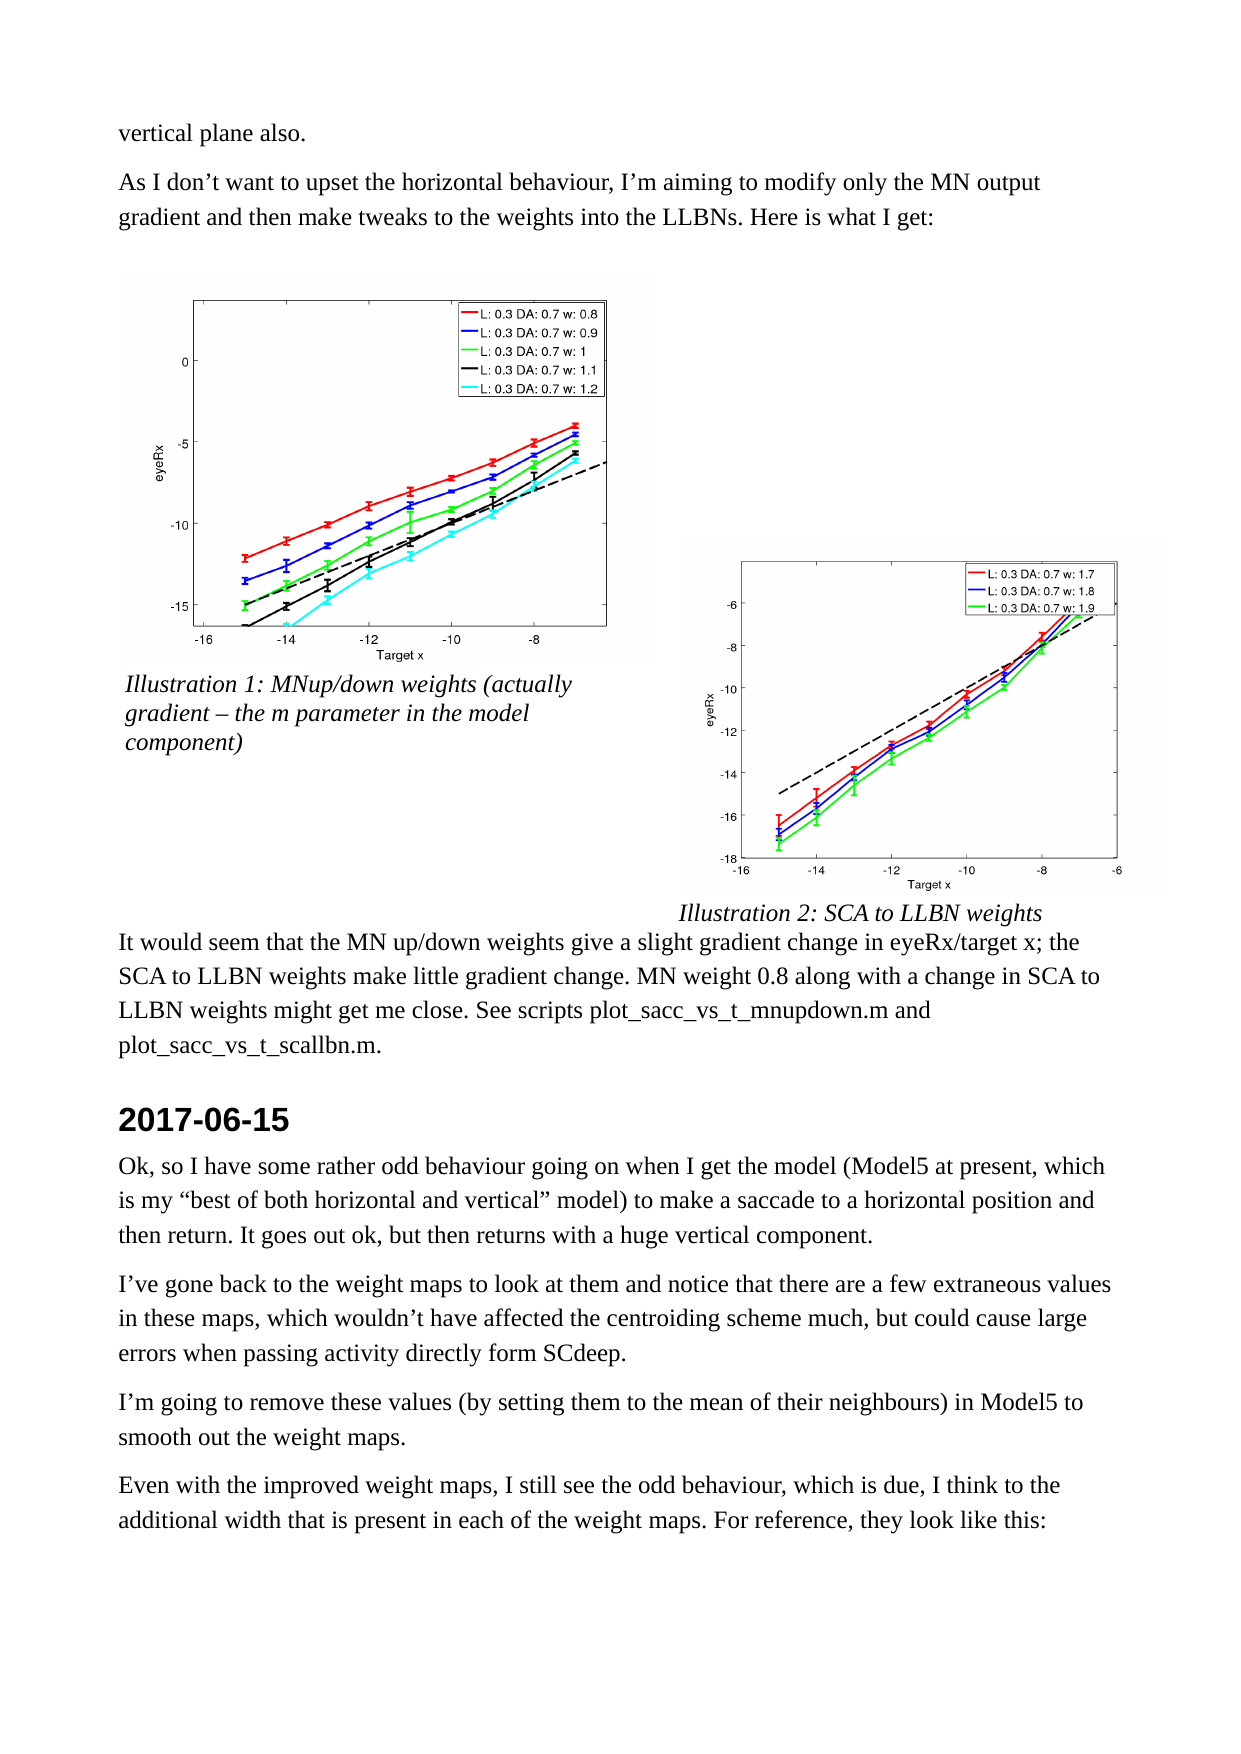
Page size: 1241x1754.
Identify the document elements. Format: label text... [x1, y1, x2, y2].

subtitle 2017-06-15 [118, 1100, 1122, 1138]
text I’ve gone back to the weight maps to look at them and notice that there are a few extraneous values in these maps, which wouldn’t have affected the centroiding scheme much, but could cause large errors when passing activity directly form SCdeep. [118, 1269, 1122, 1367]
text I’m going to remove these values (by setting them to the mean of their neighbours) in Model5 to smooth out the weight maps. [118, 1387, 1122, 1450]
text Illustration 1: MNup/down weights (actually gradient – the m parameter in the model component) [125, 670, 656, 756]
text Illustration 2: SCA to LLBN weights [678, 898, 1163, 927]
text vertical plane also. [118, 118, 1122, 147]
text Ok, so I have some rather odd behaviour going on when I get the model (Model5 at present, which is my “best of both horizontal and vertical” model) to make a saccade to a horizontal position and then return. It goes out ok, but then returns with a huge vertical component. [118, 1151, 1122, 1249]
text As I don’t want to upset the horizontal behaviour, I’m aiming to modify only the MN output gradient and then make tweaks to the weights into the LLBNs. Here is what I get: [118, 167, 1122, 230]
picture [124, 271, 657, 670]
text Even with the improved weight maps, I still see the odd behaviour, which is due, I think to the additional width that is present in each of the weight maps. For reference, they look like this: [118, 1471, 1122, 1534]
text It would seem that the MN up/down weights give a slight gradient change in eyeRx/target x; the SCA to LLBN weights make little gradient change. MN weight 0.8 along with a change in SCA to LLBN weights might get me close. See scripts plot_sacc_vs_t_mnupdown.m and plot_sacc_vs_t_scallbn.m. [118, 251, 1163, 1059]
picture [678, 534, 1163, 898]
